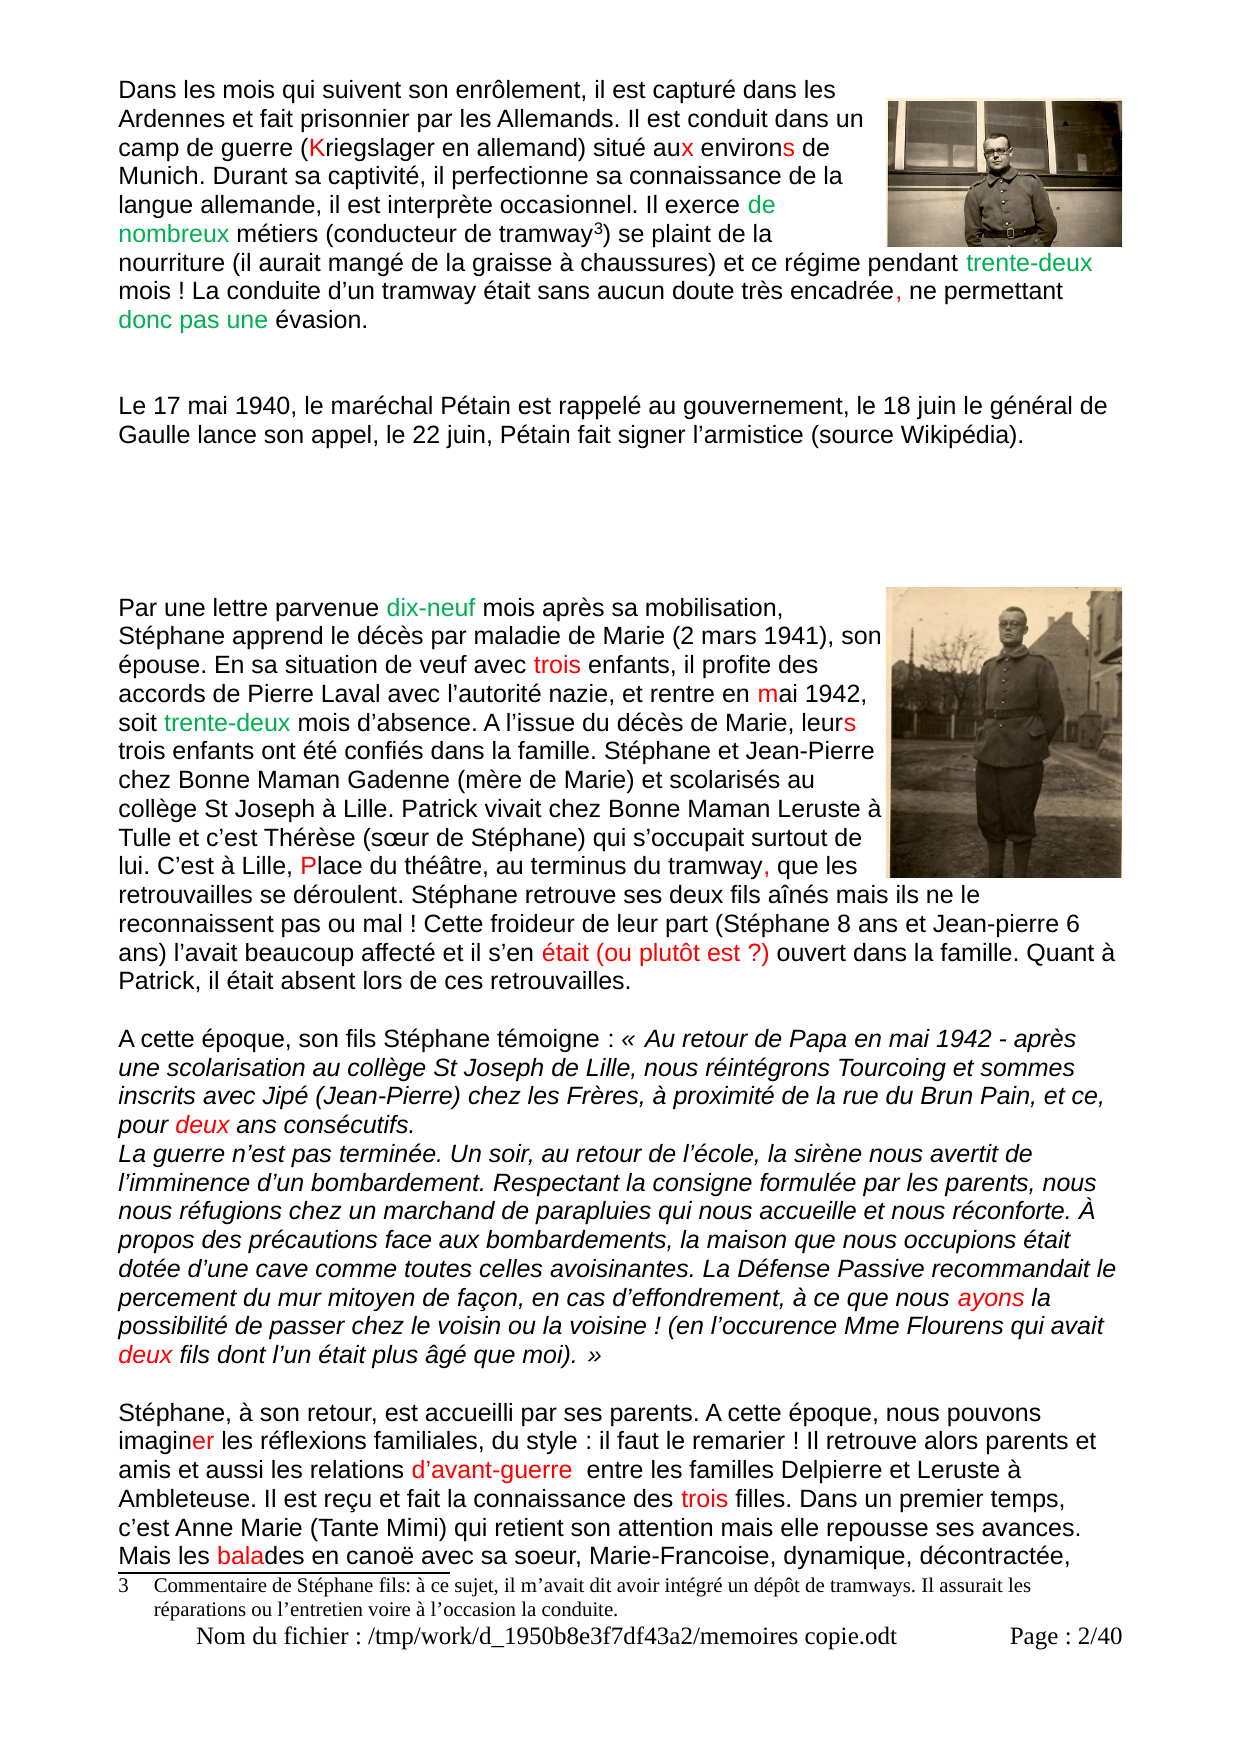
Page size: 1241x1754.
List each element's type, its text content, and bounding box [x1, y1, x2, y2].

text Illustration 3: [886, 564, 1122, 587]
text Le 17 mai 1940, le maréchal Pétain est rappelé au gouvernement, le 18 juin le général de Gaulle lance son appel, le 22 juin, Pétain fait signer l’armistice (source Wikipédia). [118, 391, 1122, 449]
text Illustration 2: Stéphane Leruste devant un tramway de la ville de Munich [886, 75, 1122, 98]
text Stéphane, à son retour, est accueilli par ses parents. A cette époque, nous pouvons imaginer les réflexions familiales, du style : il faut le remarier ! Il retrouve alors parents et amis et aussi les relations d’avant-guerre entre les familles Delpierre et Leruste à Ambleteuse. Il est reçu et fait la connaissance des trois filles. Dans un premier temps, c’est Anne Marie (Tante Mimi) qui retient son attention mais elle repousse ses avances. Mais les balades en canoë avec sa soeur, Marie-Francoise, dynamique, décontractée, pleine d’entrain l’ont définitivement séduit. Elle a onze ans de moins que lui, Stéphane se souvient avoir pris la gamine sur ses genoux quand elle était petite ! [118, 1397, 1122, 1541]
text Dans les mois qui suivent son enrôlement, il est capturé dans les Ardennes et fait prisonnier par les Allemands. Il est conduit dans un camp de guerre (Kriegslager en allemand) situé aux environs de Munich. Durant sa captivité, il perfectionne sa connaissance de la langue allemande, il est interprète occasionnel. Il exerce de nombreux métiers (conducteur de tramway) se plaint de la nourriture (il aurait mangé de la graisse à chaussures) et ce régime pendant trente-deux mois ! La conduite d’un tramway était sans aucun doute très encadrée, ne permettant donc pas une évasion. [118, 75, 1122, 334]
text Par une lettre parvenue dix-neuf mois après sa mobilisation, Stéphane apprend le décès par maladie de Marie (2 mars 1941), son épouse. En sa situation de veuf avec trois enfants, il profite des accords de Pierre Laval avec l’autorité nazie, et rentre en mai 1942, soit trente-deux mois d’absence. A l’issue du décès de Marie, leurs trois enfants ont été confiés dans la famille. Stéphane et Jean-Pierre chez Bonne Maman Gadenne (mère de Marie) et scolarisés au collège St Joseph à Lille. Patrick vivait chez Bonne Maman Leruste à Tulle et c’est Thérèse (sœur de Stéphane) qui s’occupait surtout de lui. C’est à Lille, Place du théâtre, au terminus du tramway, que les retrouvailles se déroulent. Stéphane retrouve ses deux fils aînés mais ils ne le reconnaissent pas ou mal ! Cette froideur de leur part (Stéphane 8 ans et Jean-pierre 6 ans) l’avait beaucoup affecté et il s’en était (ou plutôt est ?) ouvert dans la famille. Quant à Patrick, il était absent lors de ces retrouvailles. [118, 592, 1122, 995]
text Commentaire de Stéphane fils: à ce sujet, il m’avait dit avoir intégré un dépôt de tramways. Il assurait les réparations ou l’entretien voire à l’occasion la conduite. [118, 1544, 1122, 1593]
text A cette époque, son fils Stéphane témoigne : « Au retour de Papa en mai 1942 - après une scolarisation au collège St Joseph de Lille, nous réintégrons Tourcoing et sommes inscrits avec Jipé (Jean-Pierre) chez les Frères, à proximité de la rue du Brun Pain, et ce, pour deux ans consécutifs. [118, 1024, 1122, 1139]
text La guerre n’est pas terminée. Un soir, au retour de l’école, la sirène nous avertit de l’imminence d’un bombardement. Respectant la consigne formulée par les parents, nous nous réfugions chez un marchand de parapluies qui nous accueille et nous réconforte. À propos des précautions face aux bombardements, la maison que nous occupions était dotée d’une cave comme toutes celles avoisinantes. La Défense Passive recommandait le percement du mur mitoyen de façon, en cas d’effondrement, à ce que nous ayons la possibilité de passer chez le voisin ou la voisine ! (en l’occurence Mme Flourens qui avait deux fils dont l’un était plus âgé que moi). » [118, 1139, 1122, 1369]
